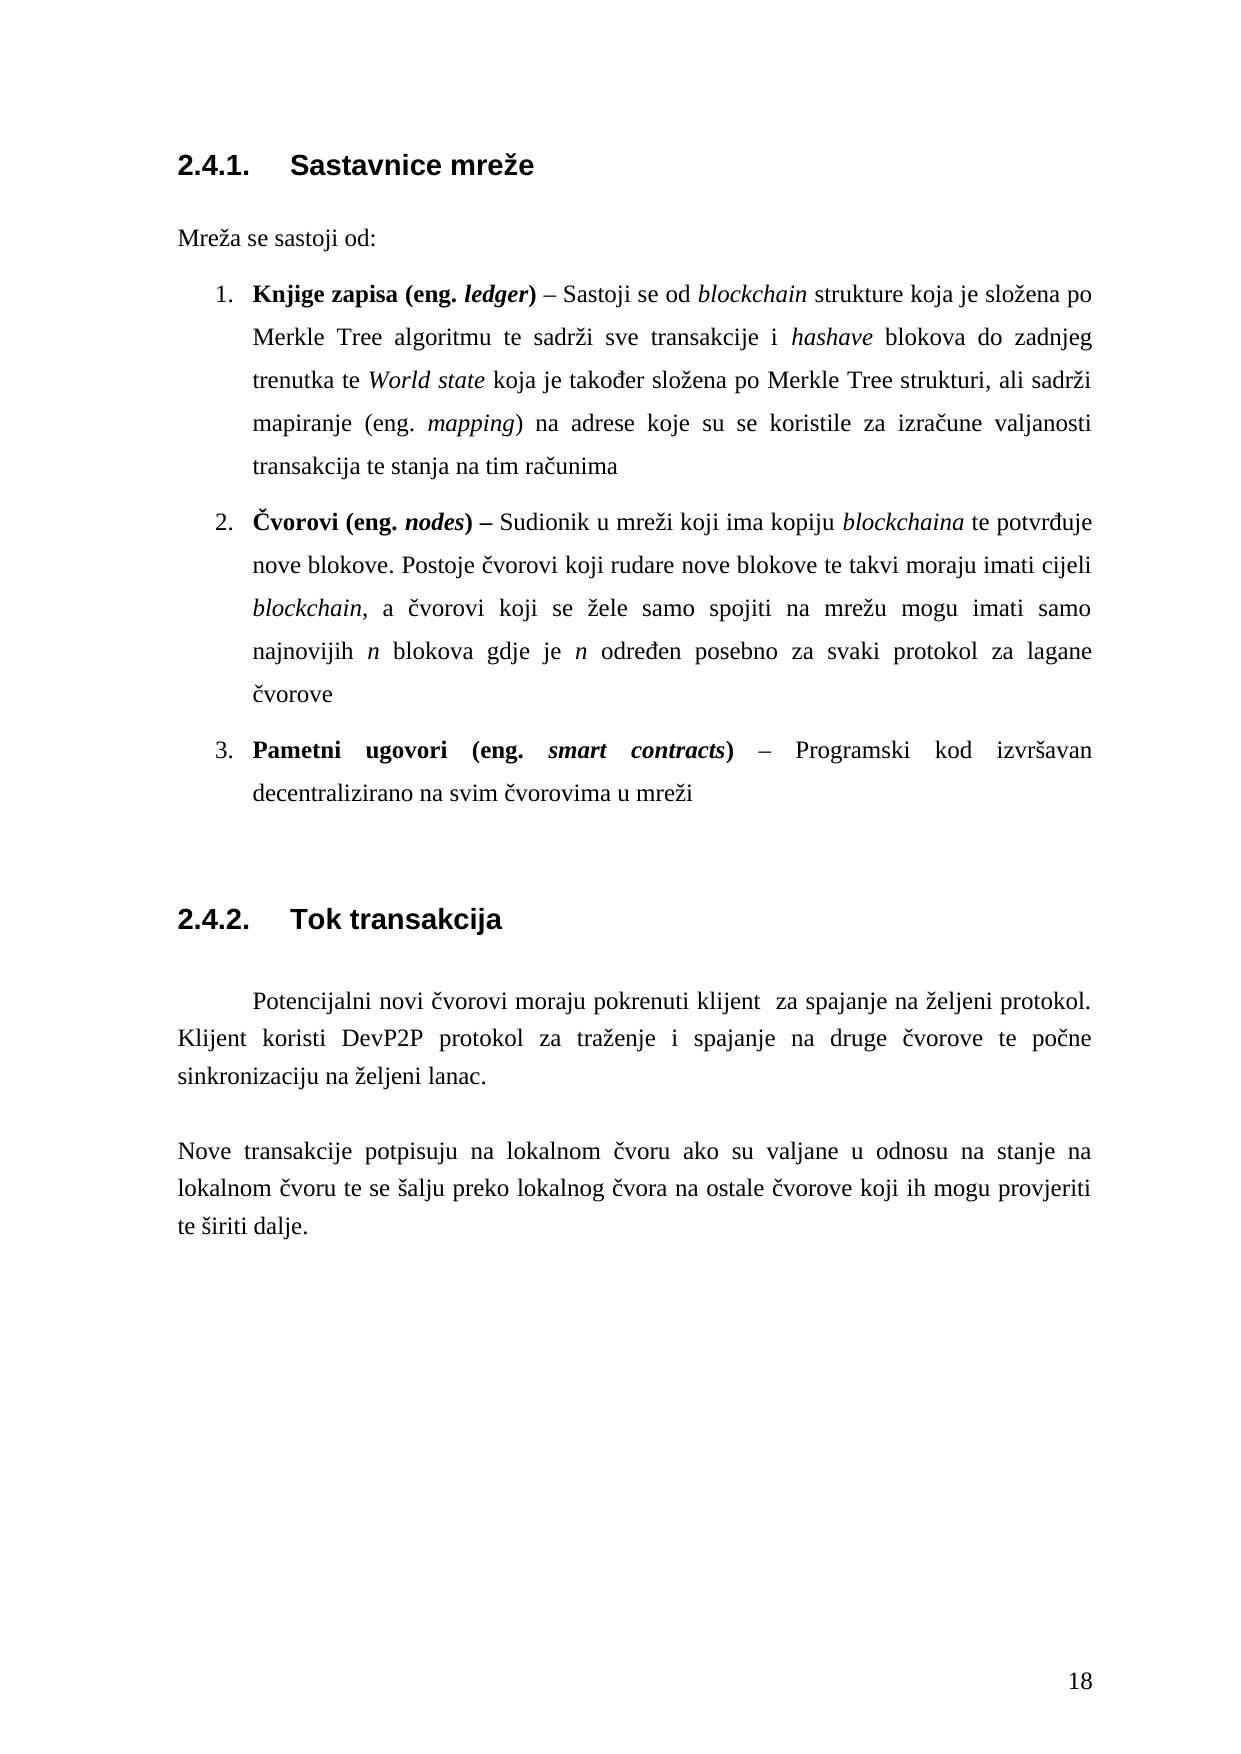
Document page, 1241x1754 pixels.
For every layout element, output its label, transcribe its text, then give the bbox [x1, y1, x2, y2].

subtitle Tok transakcija [177, 902, 1092, 935]
list Pametni ugovori (eng. smart contracts) – Programski kod izvršavan decentralizirano na svim čvorovima u mreži [215, 735, 1092, 807]
text Mreža se sastoji od: [177, 223, 1092, 252]
list Knjige zapisa (eng. ledger) – Sastoji se od blockchain strukture koja je složena po Merkle Tree algoritmu te sadrži sve transakcije i hashave blokova do zadnjeg trenutka te World state koja je također složena po Merkle Tree strukturi, ali sadrži mapiranje (eng. mapping) na adrese koje su se koristile za izračune valjanosti transakcija te stanja na tim računima [215, 279, 1092, 480]
list Čvorovi (eng. nodes) – Sudionik u mreži koji ima kopiju blockchaina te potvrđuje nove blokove. Postoje čvorovi koji rudare nove blokove te takvi moraju imati cijeli blockchain, a čvorovi koji se žele samo spojiti na mrežu mogu imati samo najnovijih n blokova gdje je n određen posebno za svaki protokol za lagane čvorove [215, 507, 1092, 708]
text Potencijalni novi čvorovi moraju pokrenuti klijent za spajanje na željeni protokol. Klijent koristi DevP2P protokol za traženje i spajanje na druge čvorove te počne sinkronizaciju na željeni lanac. [177, 977, 1092, 1089]
subtitle Sastavnice mreže [177, 148, 1092, 181]
text Nove transakcije potpisuju na lokalnom čvoru ako su valjane u odnosu na stanje na lokalnom čvoru te se šalju preko lokalnog čvora na ostale čvorove koji ih mogu provjeriti te širiti dalje. [177, 1127, 1092, 1239]
